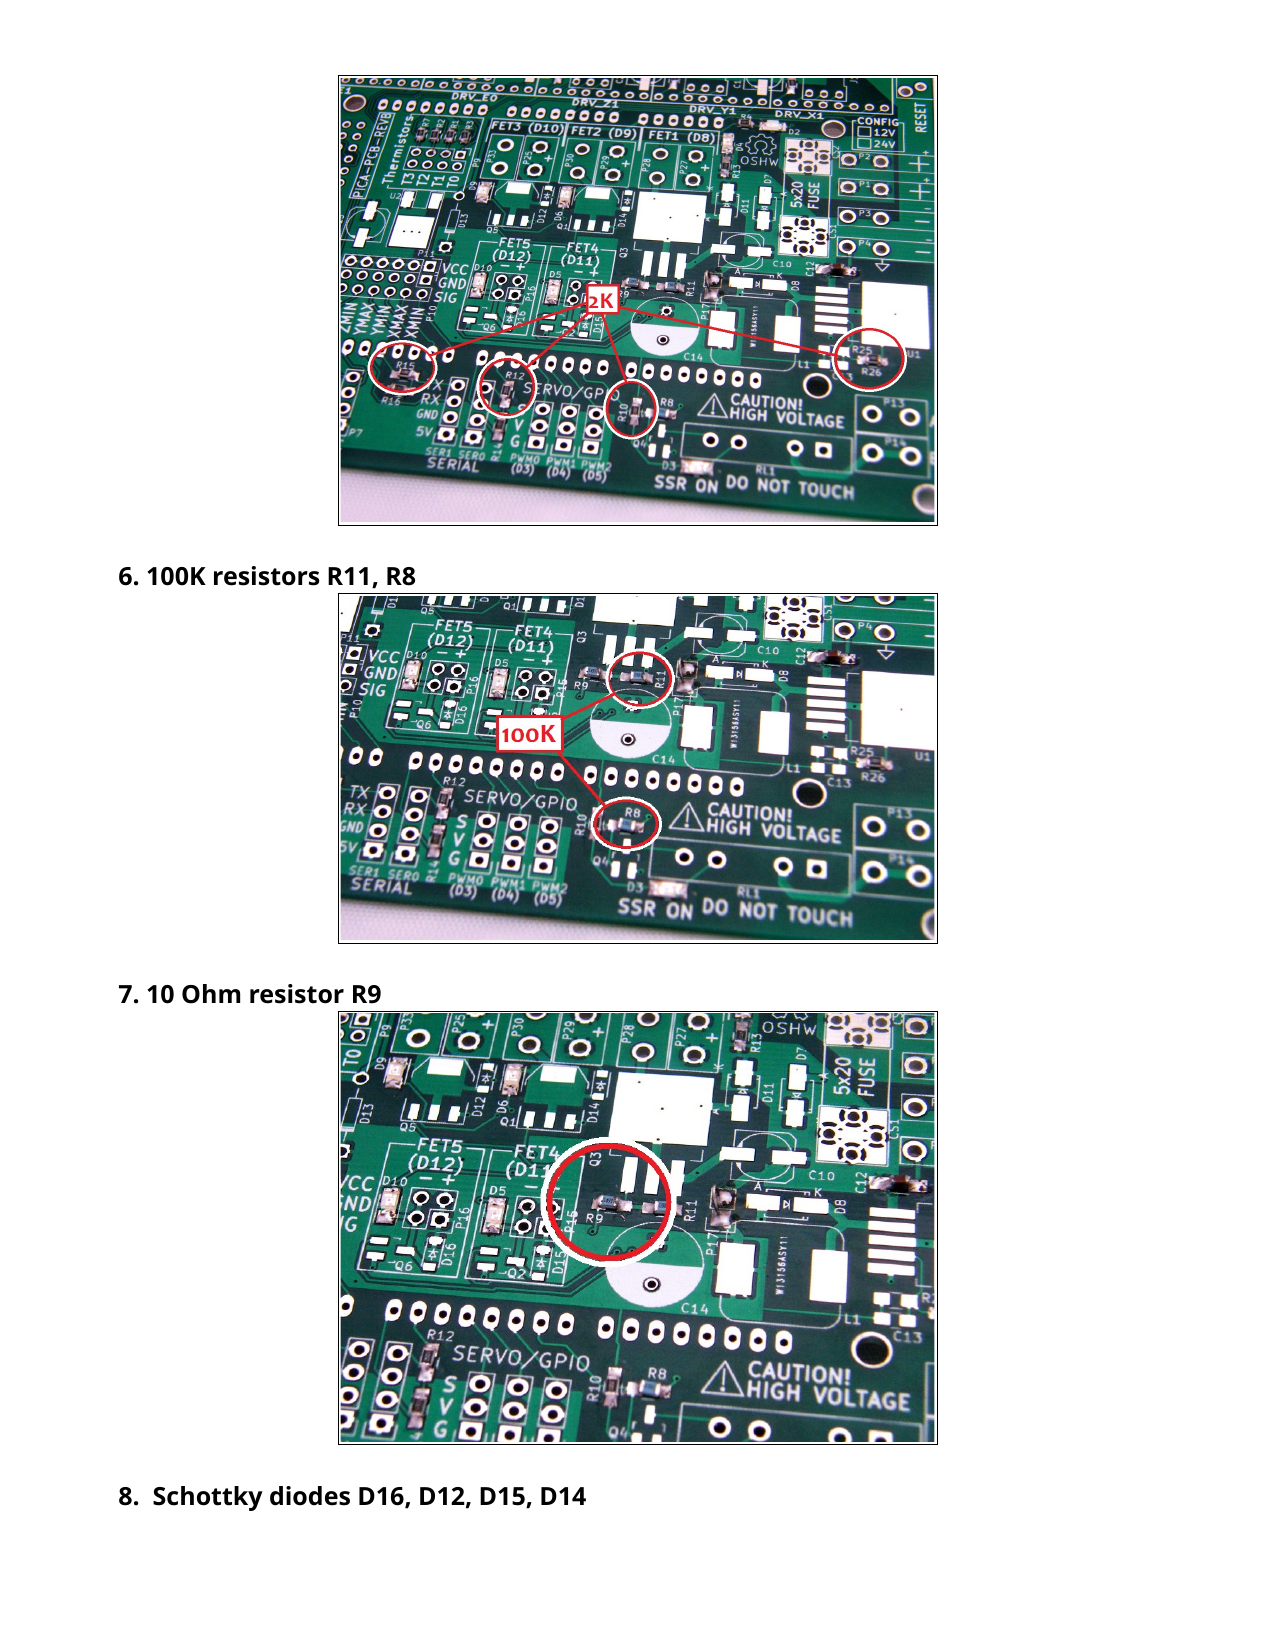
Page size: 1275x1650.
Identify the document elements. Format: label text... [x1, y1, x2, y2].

text 8. Schottky diodes D16, D12, D15, D14 [118, 1478, 1157, 1512]
picture [340, 78, 935, 522]
picture [340, 596, 935, 940]
text 7. 10 Ohm resistor R9 [118, 977, 1157, 1011]
picture [340, 1013, 935, 1442]
text 6. 100K resistors R11, R8 [118, 559, 1157, 593]
